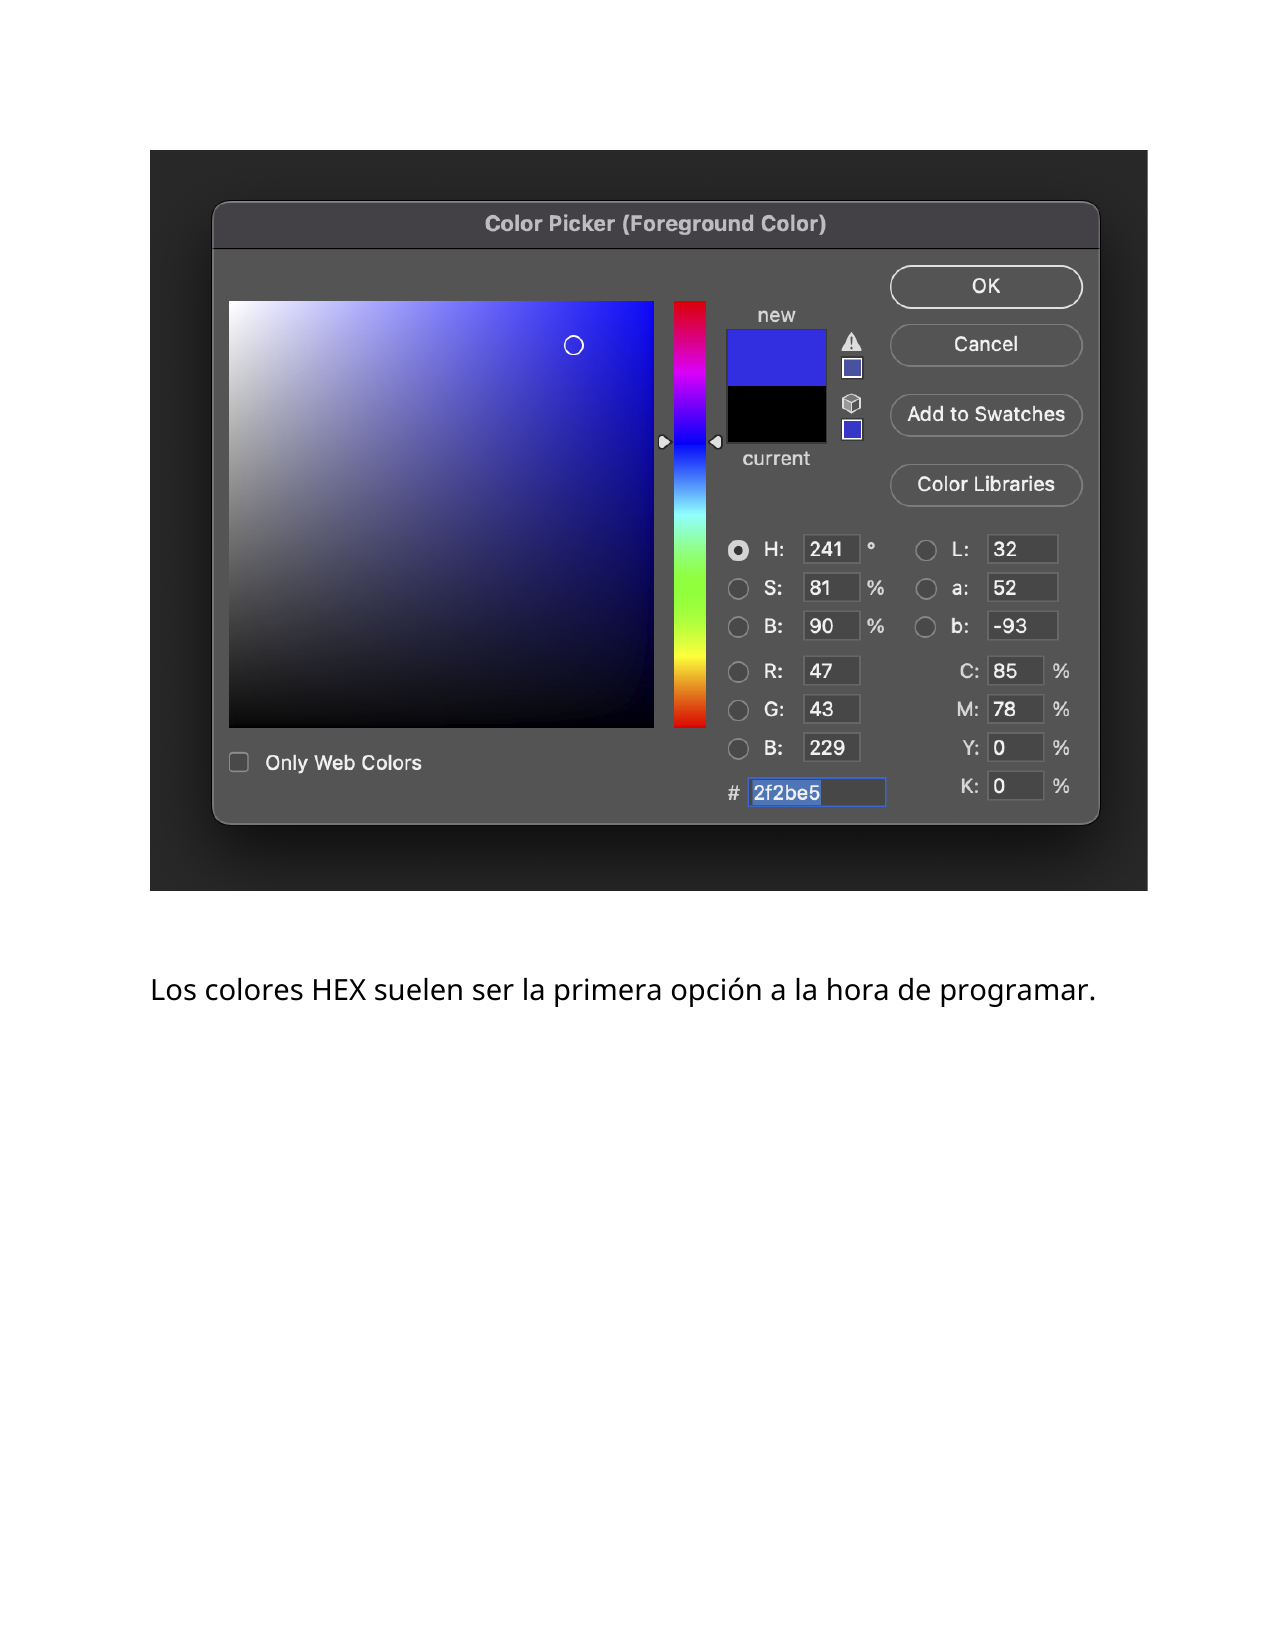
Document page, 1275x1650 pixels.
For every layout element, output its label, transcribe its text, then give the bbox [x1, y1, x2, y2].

text Los colores HEX suelen ser la primera opción a la hora de programar. [150, 969, 1125, 1009]
picture [150, 150, 1148, 891]
